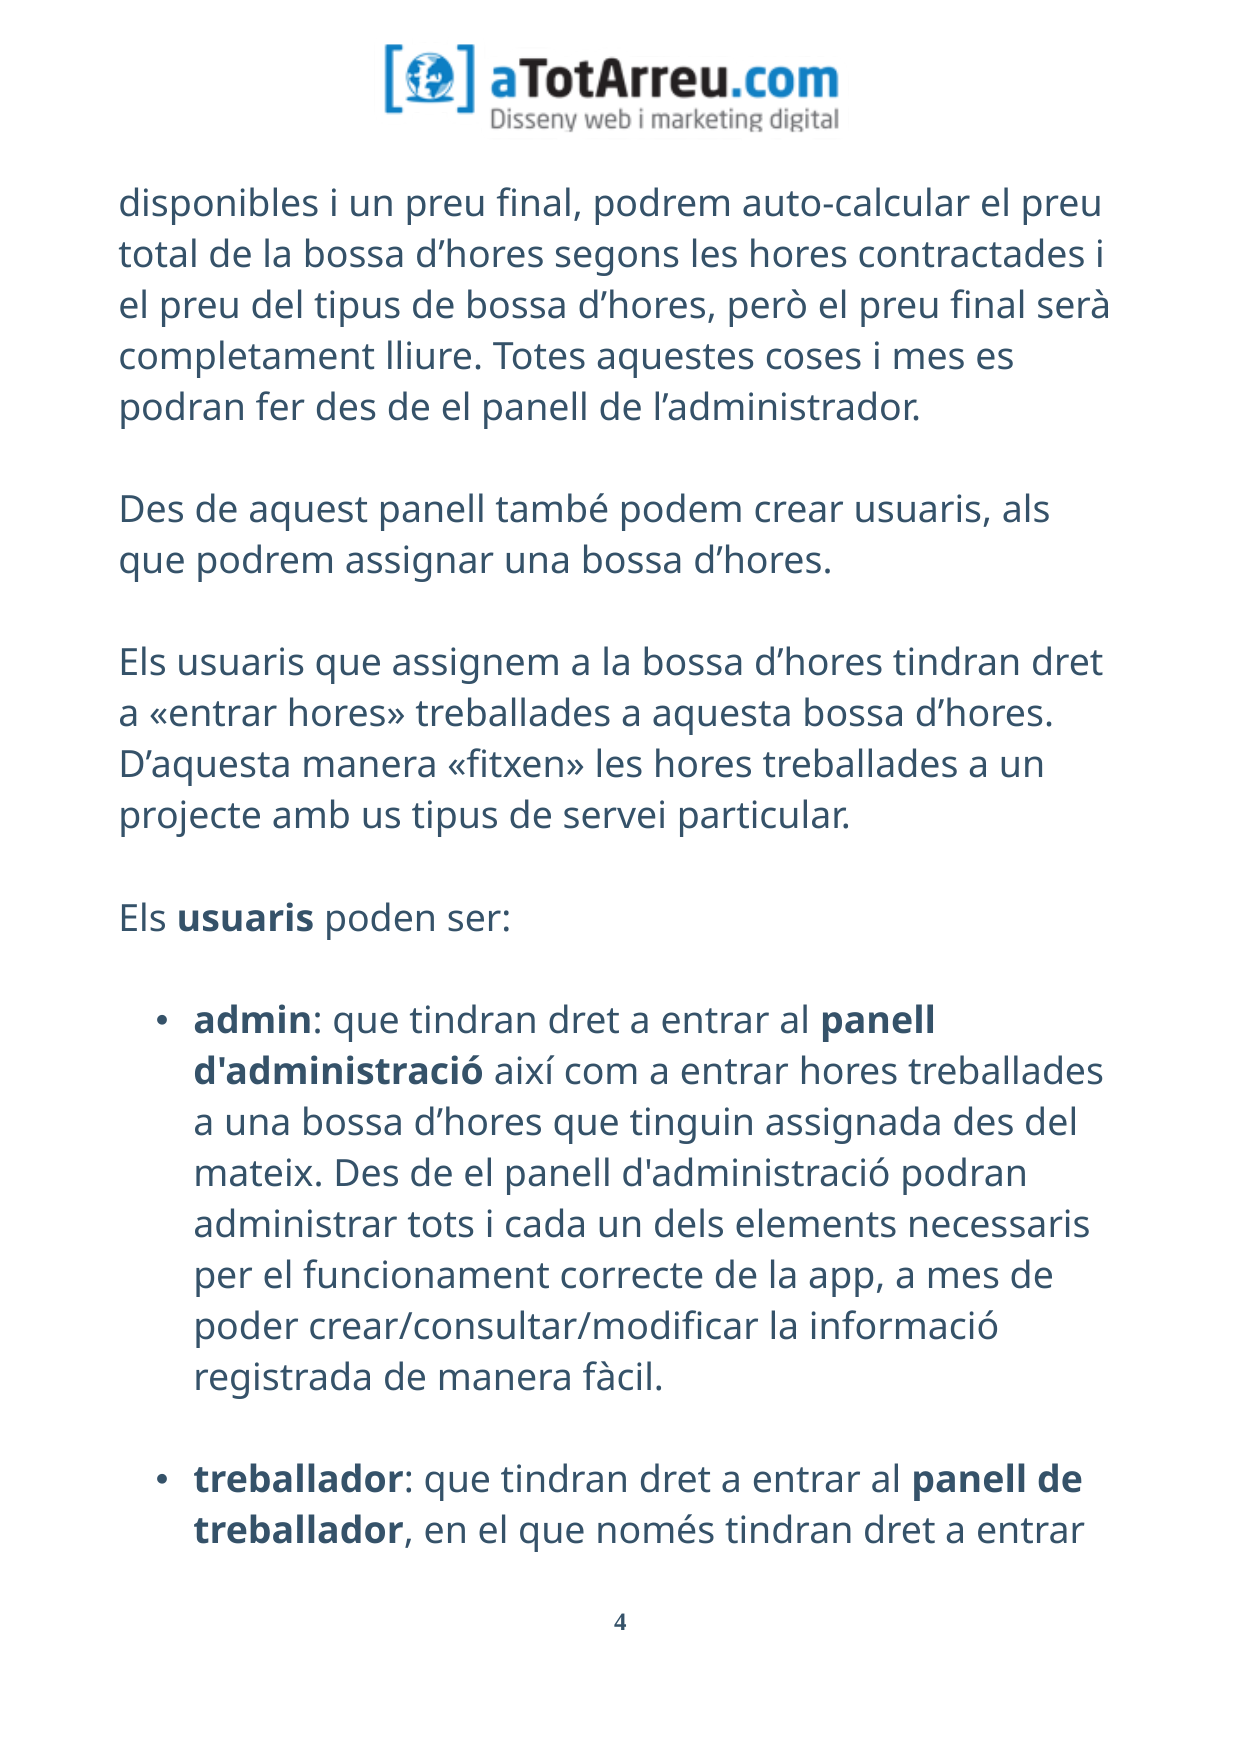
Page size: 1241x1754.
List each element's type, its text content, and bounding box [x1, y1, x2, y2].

picture [356, 37, 873, 141]
text disponibles i un preu final, podrem auto-calcular el preu total de la bossa d’hores segons les hores contractades i el preu del tipus de bossa d’hores, però el preu final serà completament lliure. Totes aquestes coses i mes es podran fer des de el panell de l’administrador. [118, 176, 1122, 432]
list admin: que tindran dret a entrar al panell d'administració així com a entrar hores treballades a una bossa d’hores que tinguin assignada des del mateix. Des de el panell d'administració podran administrar tots i cada un dels elements necessaris per el funcionament correcte de la app, a mes de poder crear/consultar/modificar la informació registrada de manera fàcil. [156, 993, 1122, 1401]
list treballador: que tindran dret a entrar al panell de treballador, en el que només tindran dret a entrar [156, 1452, 1122, 1554]
text Els usuaris poden ser: [118, 891, 1122, 942]
text Els usuaris que assignem a la bossa d’hores tindran dret a «entrar hores» treballades a aquesta bossa d’hores. D’aquesta manera «fitxen» les hores treballades a un projecte amb us tipus de servei particular. [118, 636, 1122, 840]
text Des de aquest panell també podem crear usuaris, als que podrem assignar una bossa d’hores. [118, 483, 1122, 585]
